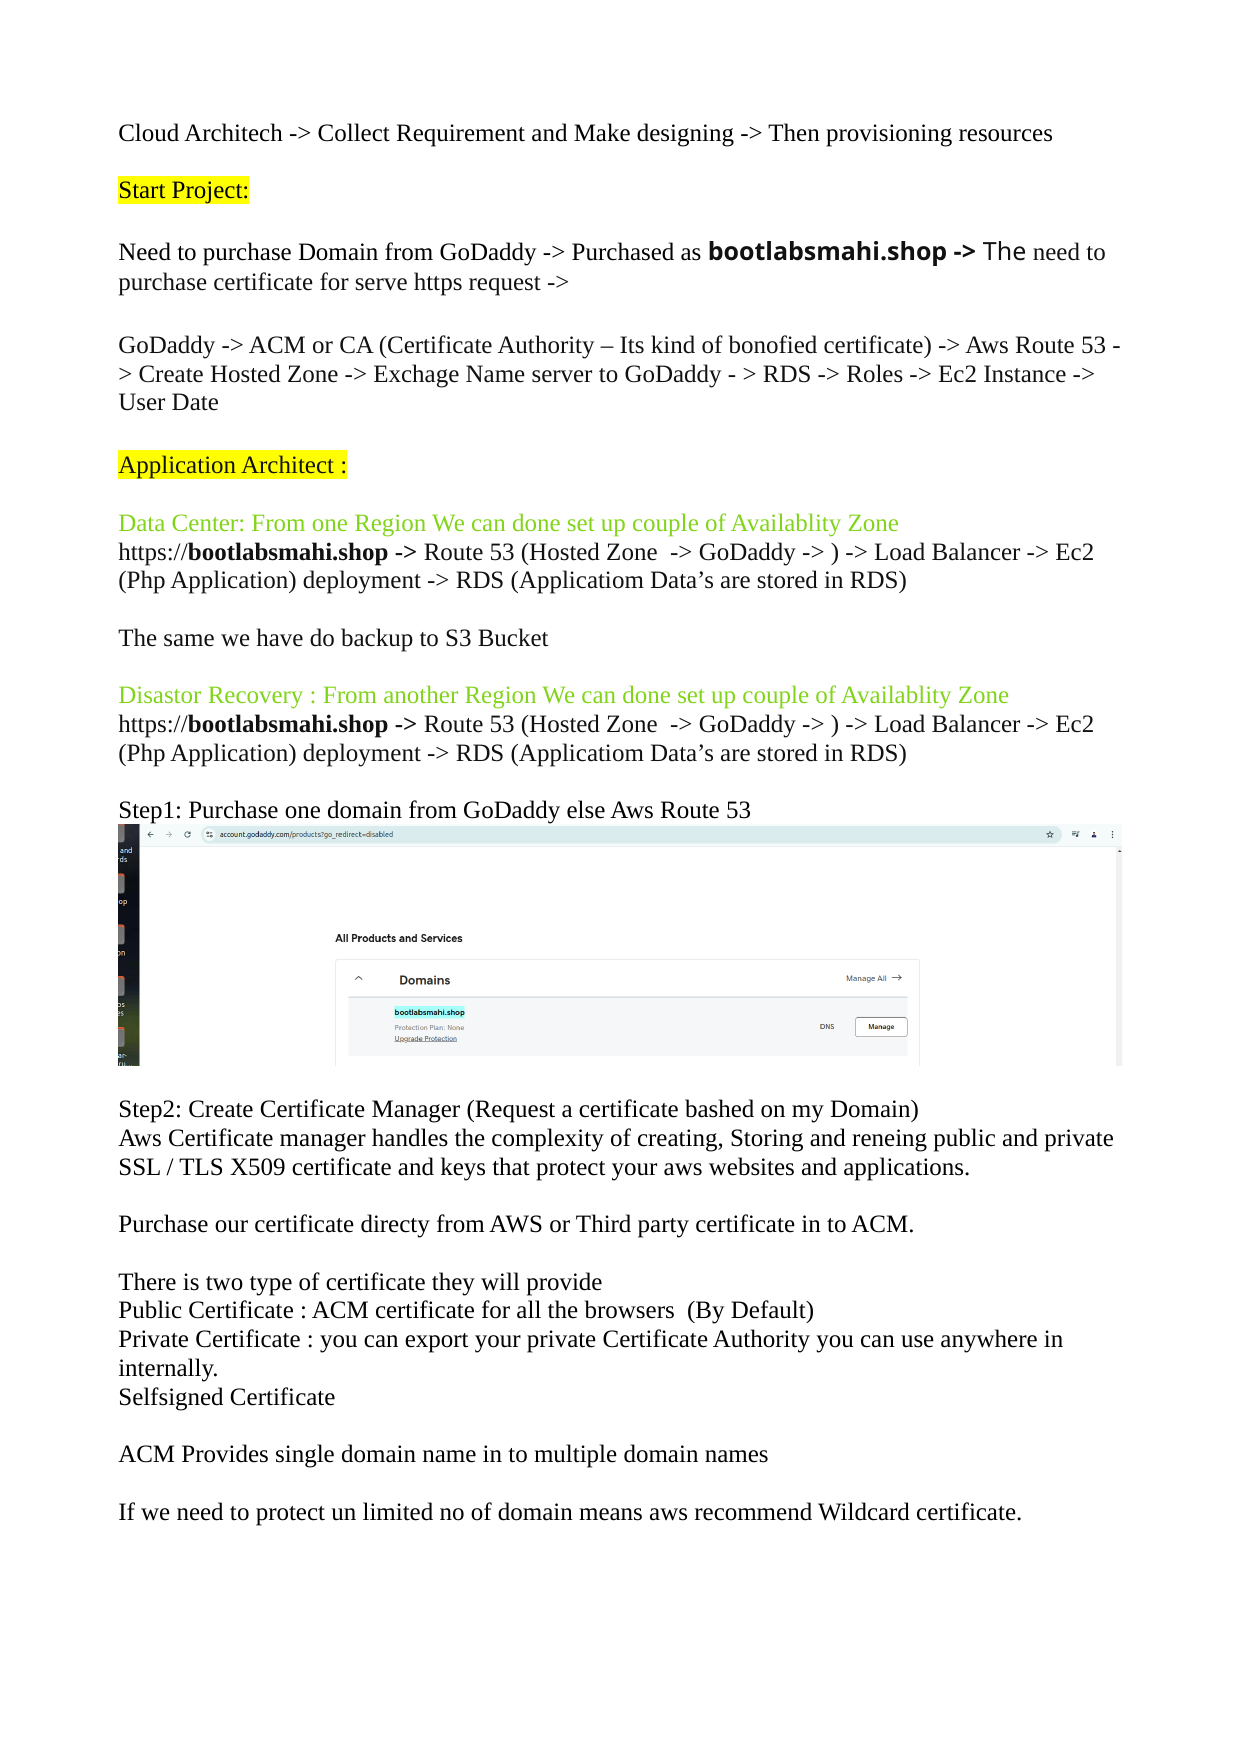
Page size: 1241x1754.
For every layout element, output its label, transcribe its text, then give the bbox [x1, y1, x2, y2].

text Step1: Purchase one domain from GoDaddy else Aws Route 53 [118, 795, 1122, 824]
text Disastor Recovery : From another Region We can done set up couple of Availablity Zone [118, 680, 1122, 709]
text Cloud Architech -> Collect Requirement and Make designing -> Then provisioning resources [118, 118, 1122, 147]
picture [118, 824, 1123, 1066]
text Data Center: From one Region We can done set up couple of Availablity Zone [118, 508, 1122, 537]
text Selfsigned Certificate [118, 1382, 1122, 1410]
text https://bootlabsmahi.shop -> Route 53 (Hosted Zone -> GoDaddy -> ) -> Load Balancer -> Ec2 (Php Application) deployment -> RDS (Applicatiom Data’s are stored in RDS) [118, 537, 1122, 594]
text Start Project: [118, 176, 1122, 204]
text Aws Certificate manager handles the complexity of creating, Storing and reneing public and private SSL / TLS X509 certificate and keys that protect your aws websites and applications. [118, 1123, 1122, 1180]
text GoDaddy -> ACM or CA (Certificate Authority – Its kind of bonofied certificate) -> Aws Route 53 -> Create Hosted Zone -> Exchage Name server to GoDaddy - > RDS -> Roles -> Ec2 Instance -> User Date [118, 330, 1122, 416]
text Purchase our certificate directy from AWS or Third party certificate in to ACM. [118, 1209, 1122, 1238]
text Application Architect : [118, 450, 1122, 479]
text Need to purchase Domain from GoDaddy -> Purchased as bootlabsmahi.shop -> The need to purchase certificate for serve https request -> [118, 233, 1122, 296]
text ACM Provides single domain name in to multiple domain names [118, 1439, 1122, 1468]
text Public Certificate : ACM certificate for all the browsers (By Default) [118, 1295, 1122, 1324]
text If we need to protect un limited no of domain means aws recommend Wildcard certificate. [118, 1497, 1122, 1525]
text There is two type of certificate they will provide [118, 1267, 1122, 1295]
text https://bootlabsmahi.shop -> Route 53 (Hosted Zone -> GoDaddy -> ) -> Load Balancer -> Ec2 (Php Application) deployment -> RDS (Applicatiom Data’s are stored in RDS) [118, 709, 1122, 767]
text The same we have do backup to S3 Bucket [118, 623, 1122, 652]
text Step2: Create Certificate Manager (Request a certificate bashed on my Domain) [118, 1094, 1122, 1123]
text Private Certificate : you can export your private Certificate Authority you can use anywhere in internally. [118, 1324, 1122, 1382]
